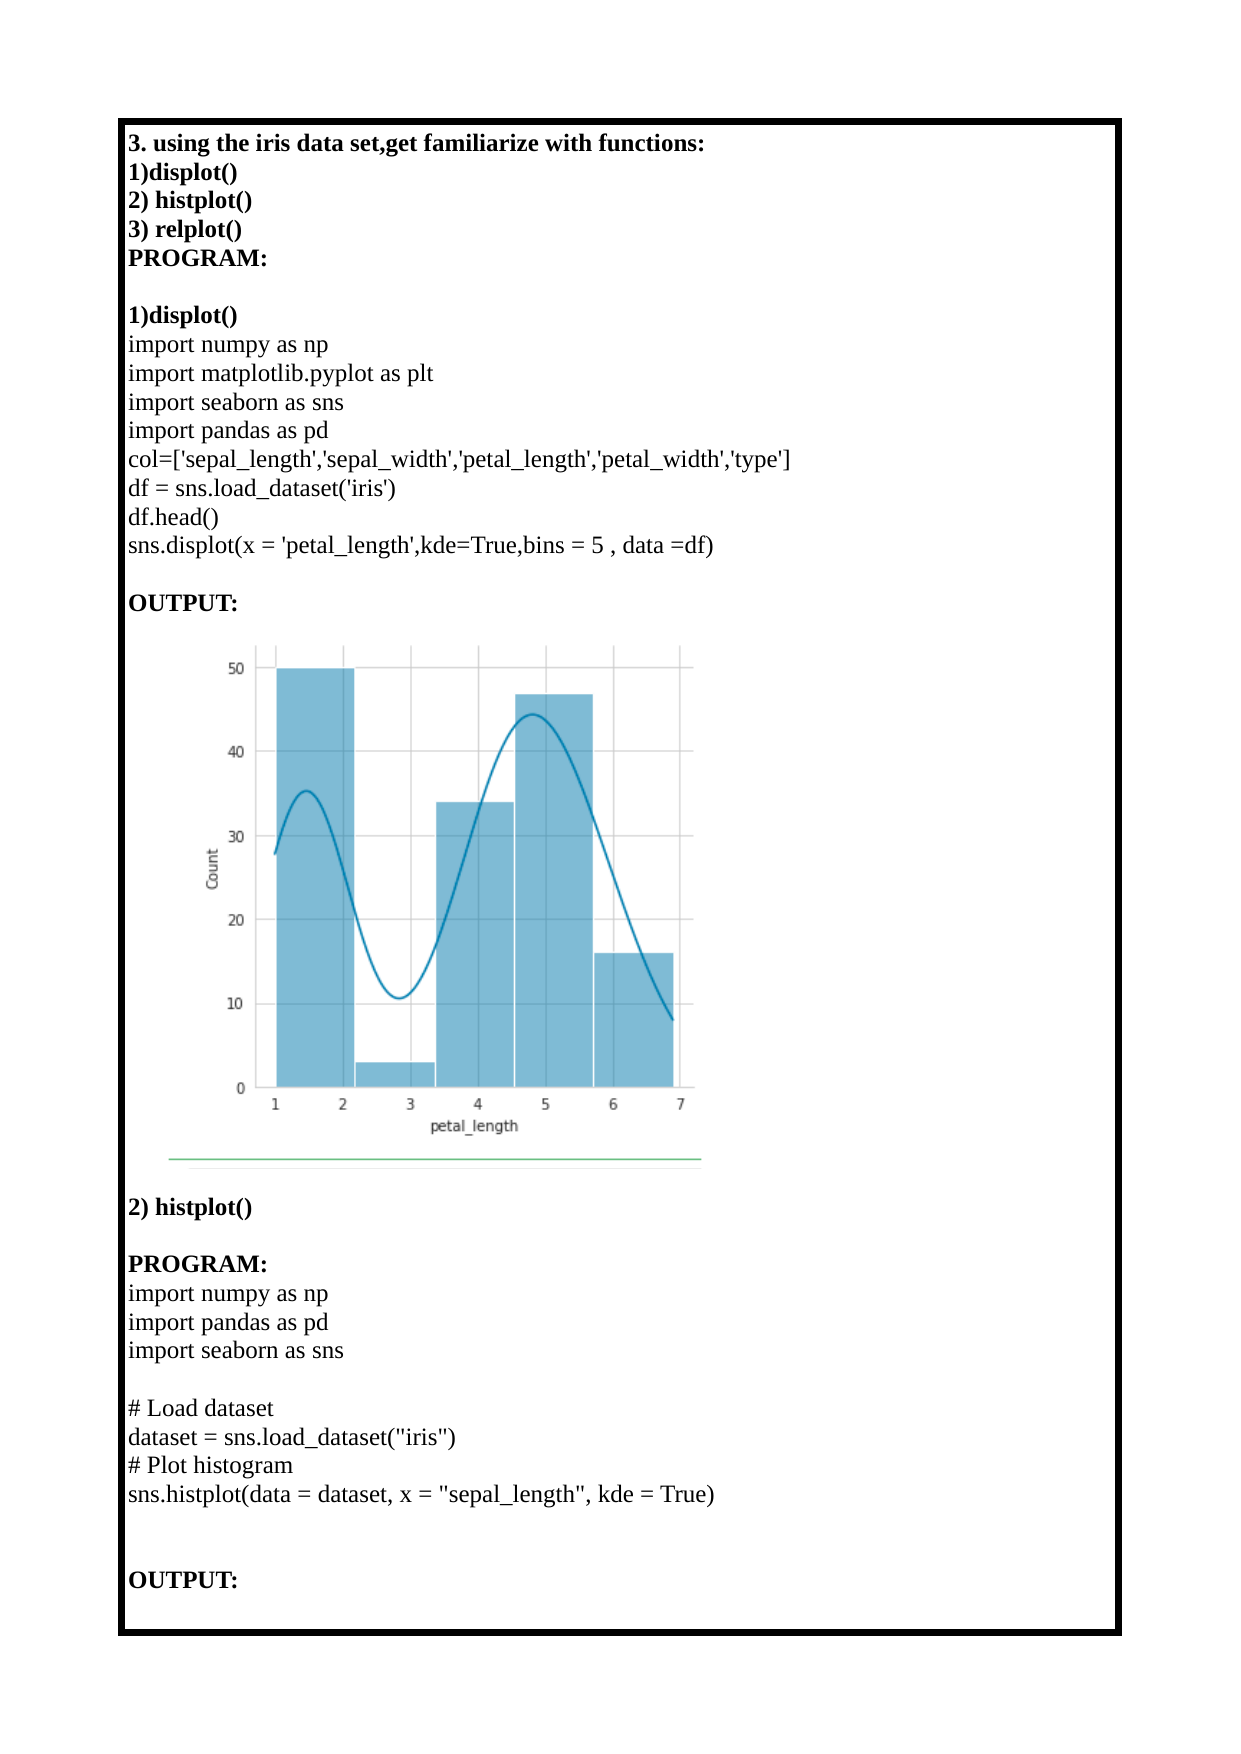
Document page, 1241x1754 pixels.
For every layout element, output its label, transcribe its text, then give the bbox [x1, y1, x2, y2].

text import seaborn as sns [128, 387, 1112, 415]
text 1)displot() [128, 157, 1112, 185]
text 2) histplot() [128, 1192, 1112, 1220]
text df = sns.load_dataset('iris') [128, 473, 1112, 502]
text import matplotlib.pyplot as plt [128, 358, 1112, 387]
text 1)displot() [128, 300, 1112, 329]
text import numpy as np [128, 329, 1112, 358]
text # Load dataset [128, 1393, 1112, 1422]
text import pandas as pd [128, 1307, 1112, 1335]
text import pandas as pd [128, 415, 1112, 444]
text # Plot histogram [128, 1450, 1112, 1479]
text col=['sepal_length','sepal_width','petal_length','petal_width','type'] [128, 444, 1112, 473]
text OUTPUT: [128, 1565, 1112, 1594]
text PROGRAM: [128, 1249, 1112, 1278]
text 3. using the iris data set,get familiarize with functions: [128, 128, 1112, 157]
text 3) relplot() [128, 214, 1112, 243]
text dataset = sns.load_dataset("iris") [128, 1422, 1112, 1450]
text sns.histplot(data = dataset, x = "sepal_length", kde = True) [128, 1479, 1112, 1508]
text 2) histplot() [128, 185, 1112, 214]
text sns.displot(x = 'petal_length',kde=True,bins = 5 , data =df) [128, 530, 1112, 559]
text df.head() [128, 502, 1112, 530]
text OUTPUT: [128, 588, 1112, 617]
text PROGRAM: [128, 243, 1112, 272]
text import numpy as np [128, 1278, 1112, 1307]
picture [168, 640, 454, 1169]
text import seaborn as sns [128, 1335, 1112, 1364]
